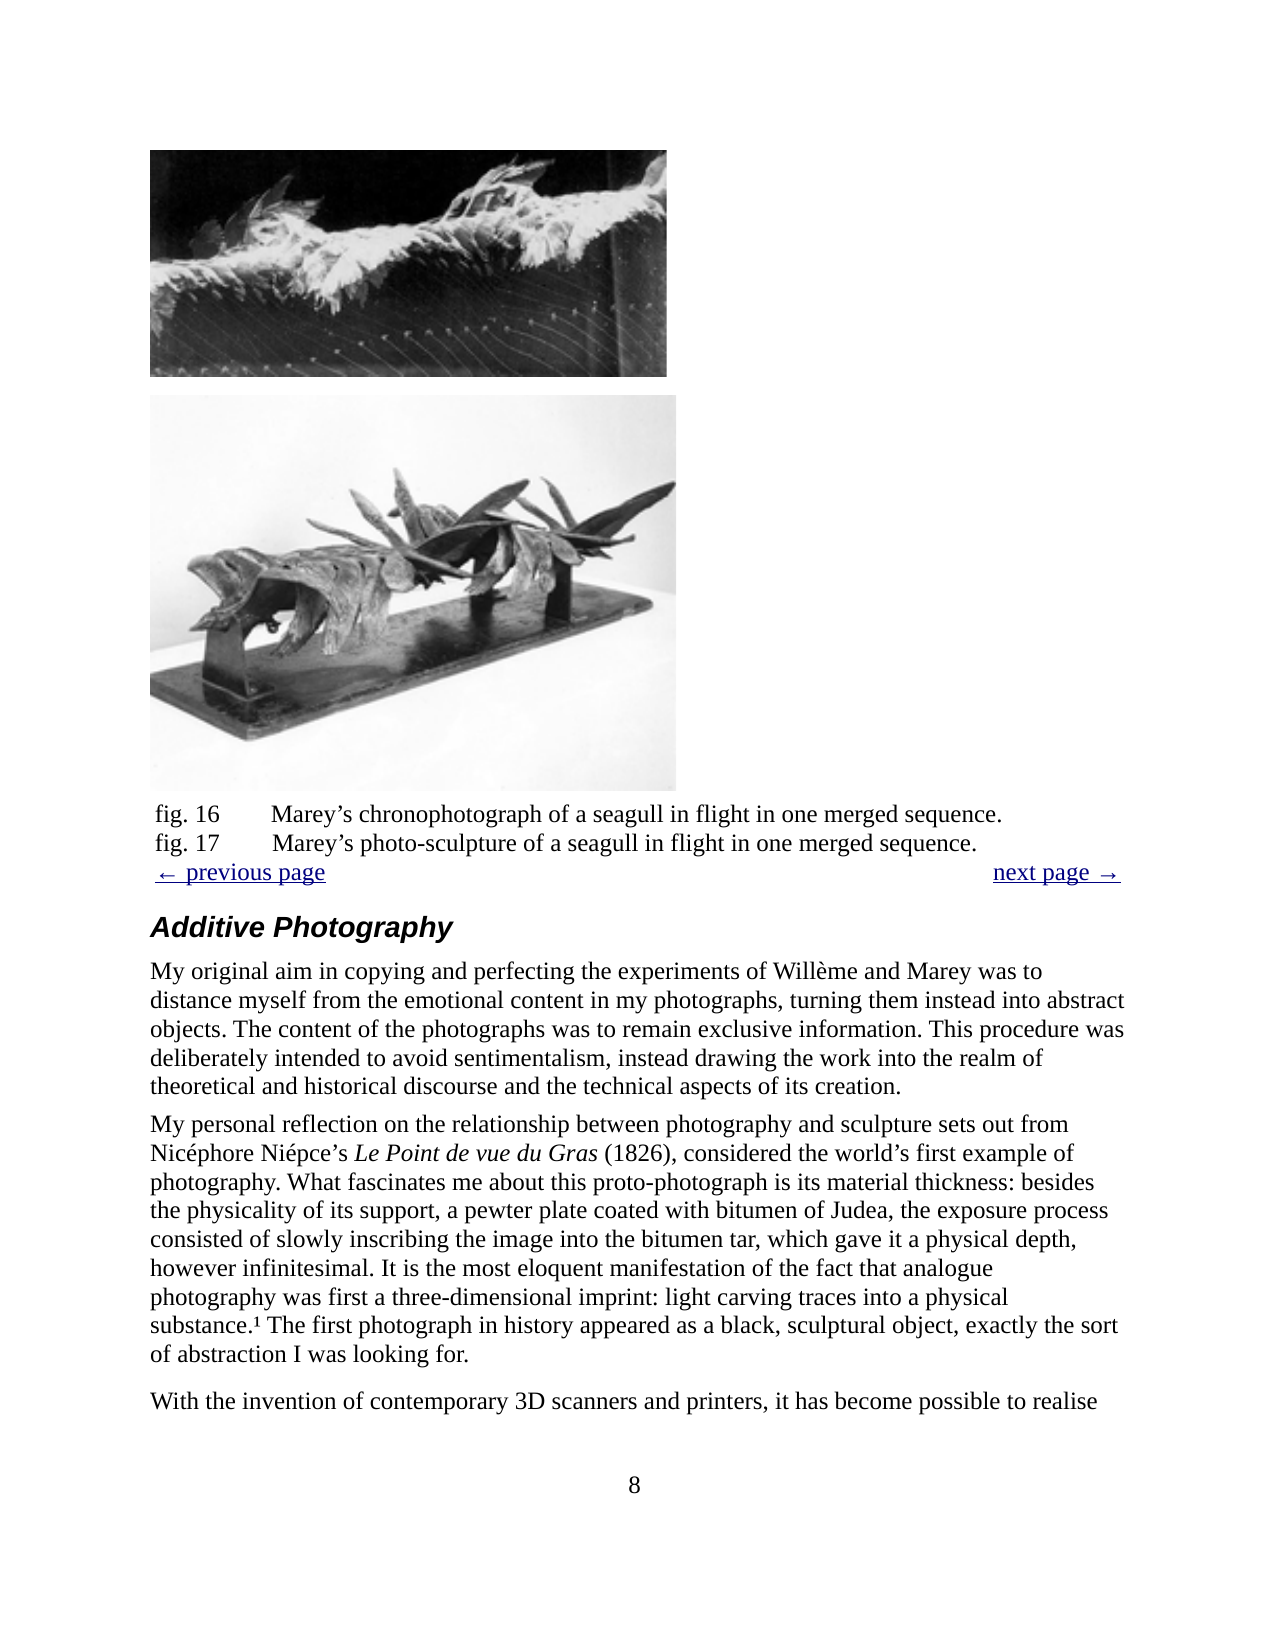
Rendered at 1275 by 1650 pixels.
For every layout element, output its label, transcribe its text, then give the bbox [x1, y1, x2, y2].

table_header Marey’s chronophotograph of a seagull in flight in one merged sequence. [266, 799, 1125, 828]
picture [150, 150, 667, 377]
table_header ← previous page [150, 857, 651, 885]
table_header next page → [651, 857, 1125, 885]
table_header Marey’s photo-sculpture of a seagull in flight in one merged sequence. [268, 828, 1125, 857]
table_header fig. 17 [150, 828, 267, 857]
table_header fig. 16 [150, 799, 266, 828]
picture [150, 395, 677, 791]
text My original aim in copying and perfecting the experiments of Willème and Marey was to distance myself from the emotional content in my photographs, turning them instead into abstract objects. The content of the photographs was to remain exclusive information. This procedure was deliberately intended to avoid sentimentalism, instead drawing the work into the realm of theoretical and historical discourse and the technical aspects of its creation. [150, 956, 1125, 1100]
subtitle Additive Photography [150, 910, 1125, 944]
text My personal reflection on the relationship between photography and sculpture sets out from Nicéphore Niépce’s Le Point de vue du Gras (1826), considered the world’s first example of photography. What fascinates me about this proto-photograph is its material thickness: besides the physicality of its support, a pewter plate coated with bitumen of Judea, the exposure process consisted of slowly inscribing the image into the bitumen tar, which gave it a physical depth, however infinitesimal. It is the most eloquent manifestation of the fact that analogue photography was first a three-dimensional imprint: light carving traces into a physical substance.¹ The first photograph in history appeared as a black, sculptural object, exactly the sort of abstraction I was looking for. [150, 1109, 1125, 1368]
text With the invention of contemporary 3D scanners and printers, it has become possible to realise [150, 1386, 1125, 1414]
